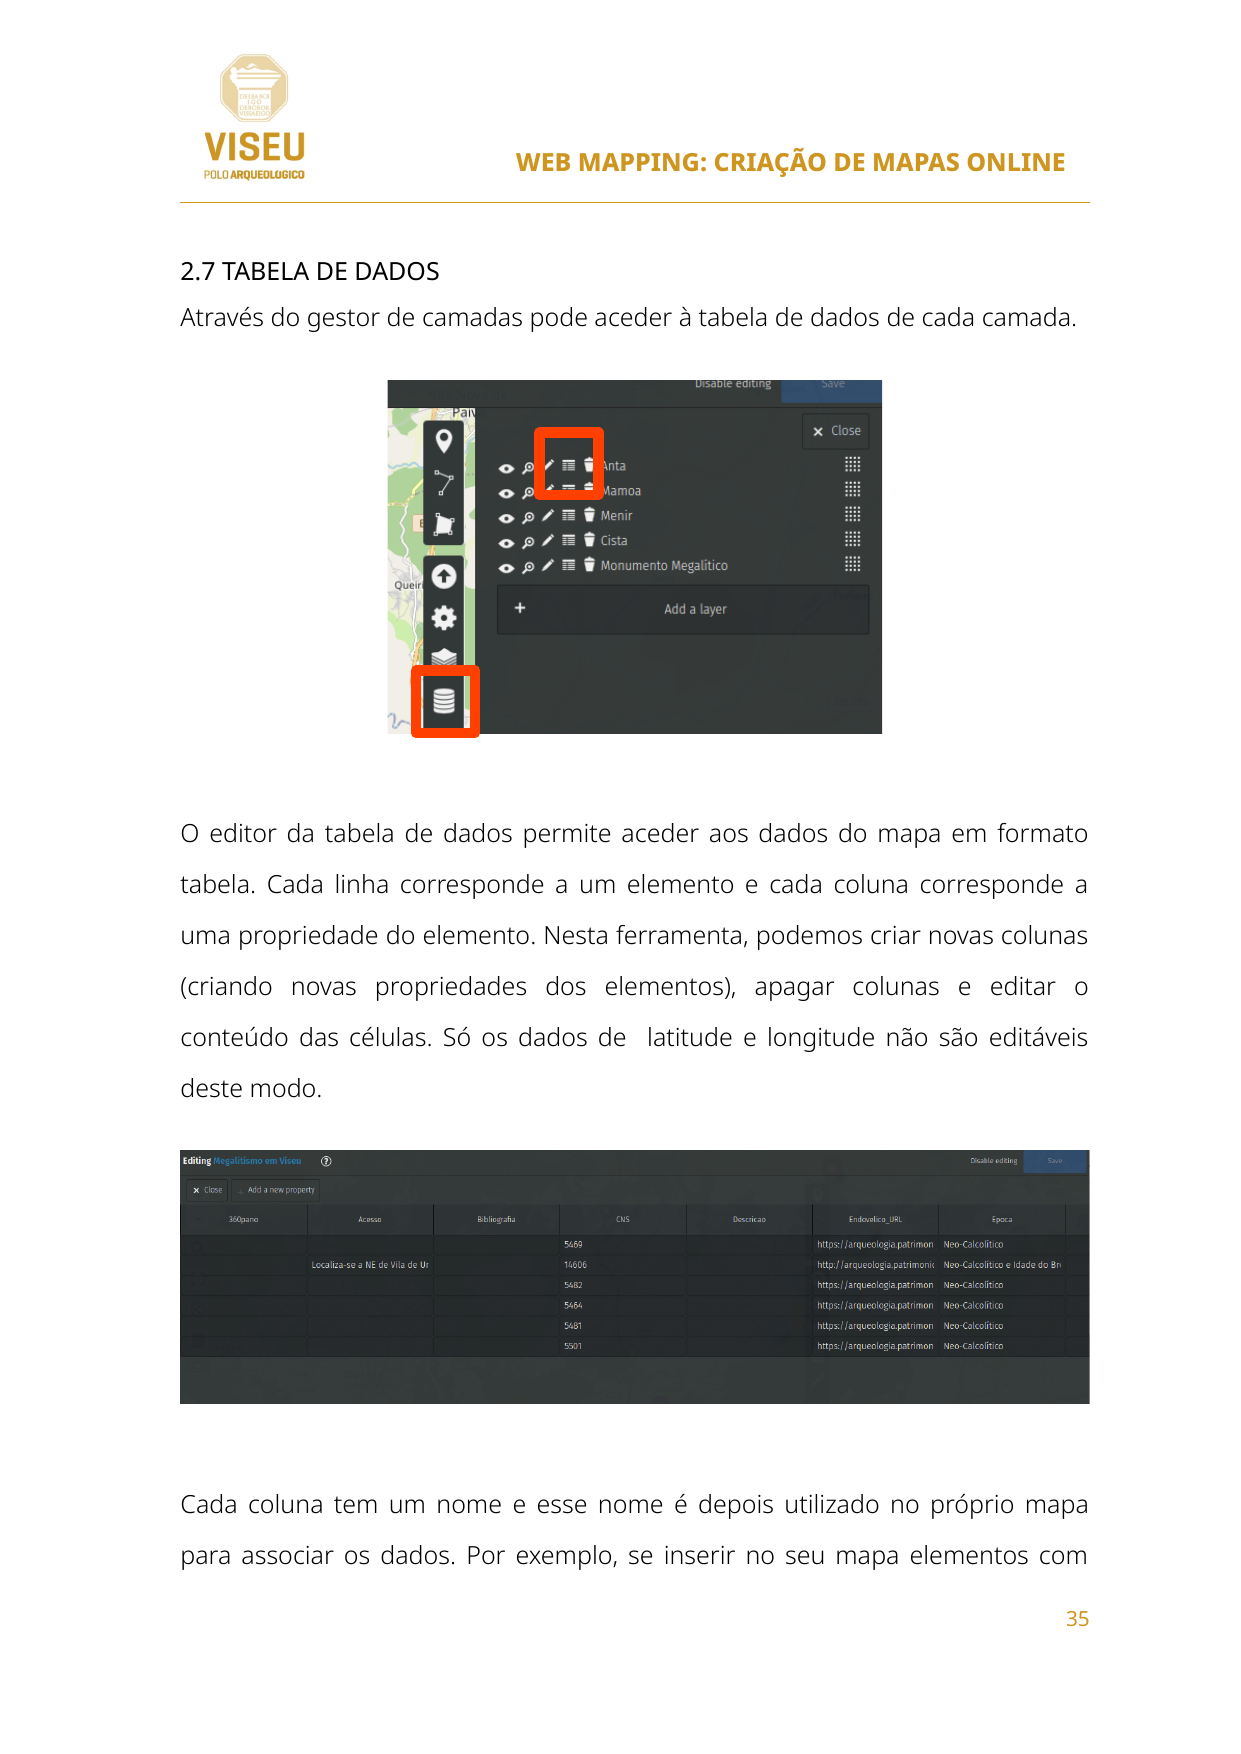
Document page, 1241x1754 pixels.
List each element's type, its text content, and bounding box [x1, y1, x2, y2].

picture [387, 380, 883, 734]
picture [421, 676, 470, 728]
text O editor da tabela de dados permite aceder aos dados do mapa em formato tabela. Cada linha corresponde a um elemento e cada coluna corresponde a uma propriedade do elemento. Nesta ferramenta, podemos criar novas colunas (criando novas propriedades dos elementos), apagar colunas e editar o conteúdo das células. Só os dados de latitude e longitude não são editáveis deste modo. [180, 816, 1090, 1105]
subtitle 2.7 Tabela de dados [180, 253, 1090, 287]
picture [180, 1150, 1090, 1404]
text Através do gestor de camadas pode aceder à tabela de dados de cada camada. [180, 300, 1090, 334]
text Cada coluna tem um nome e esse nome é depois utilizado no próprio mapa para associar os dados. Por exemplo, se inserir no seu mapa elementos com [180, 1486, 1090, 1571]
